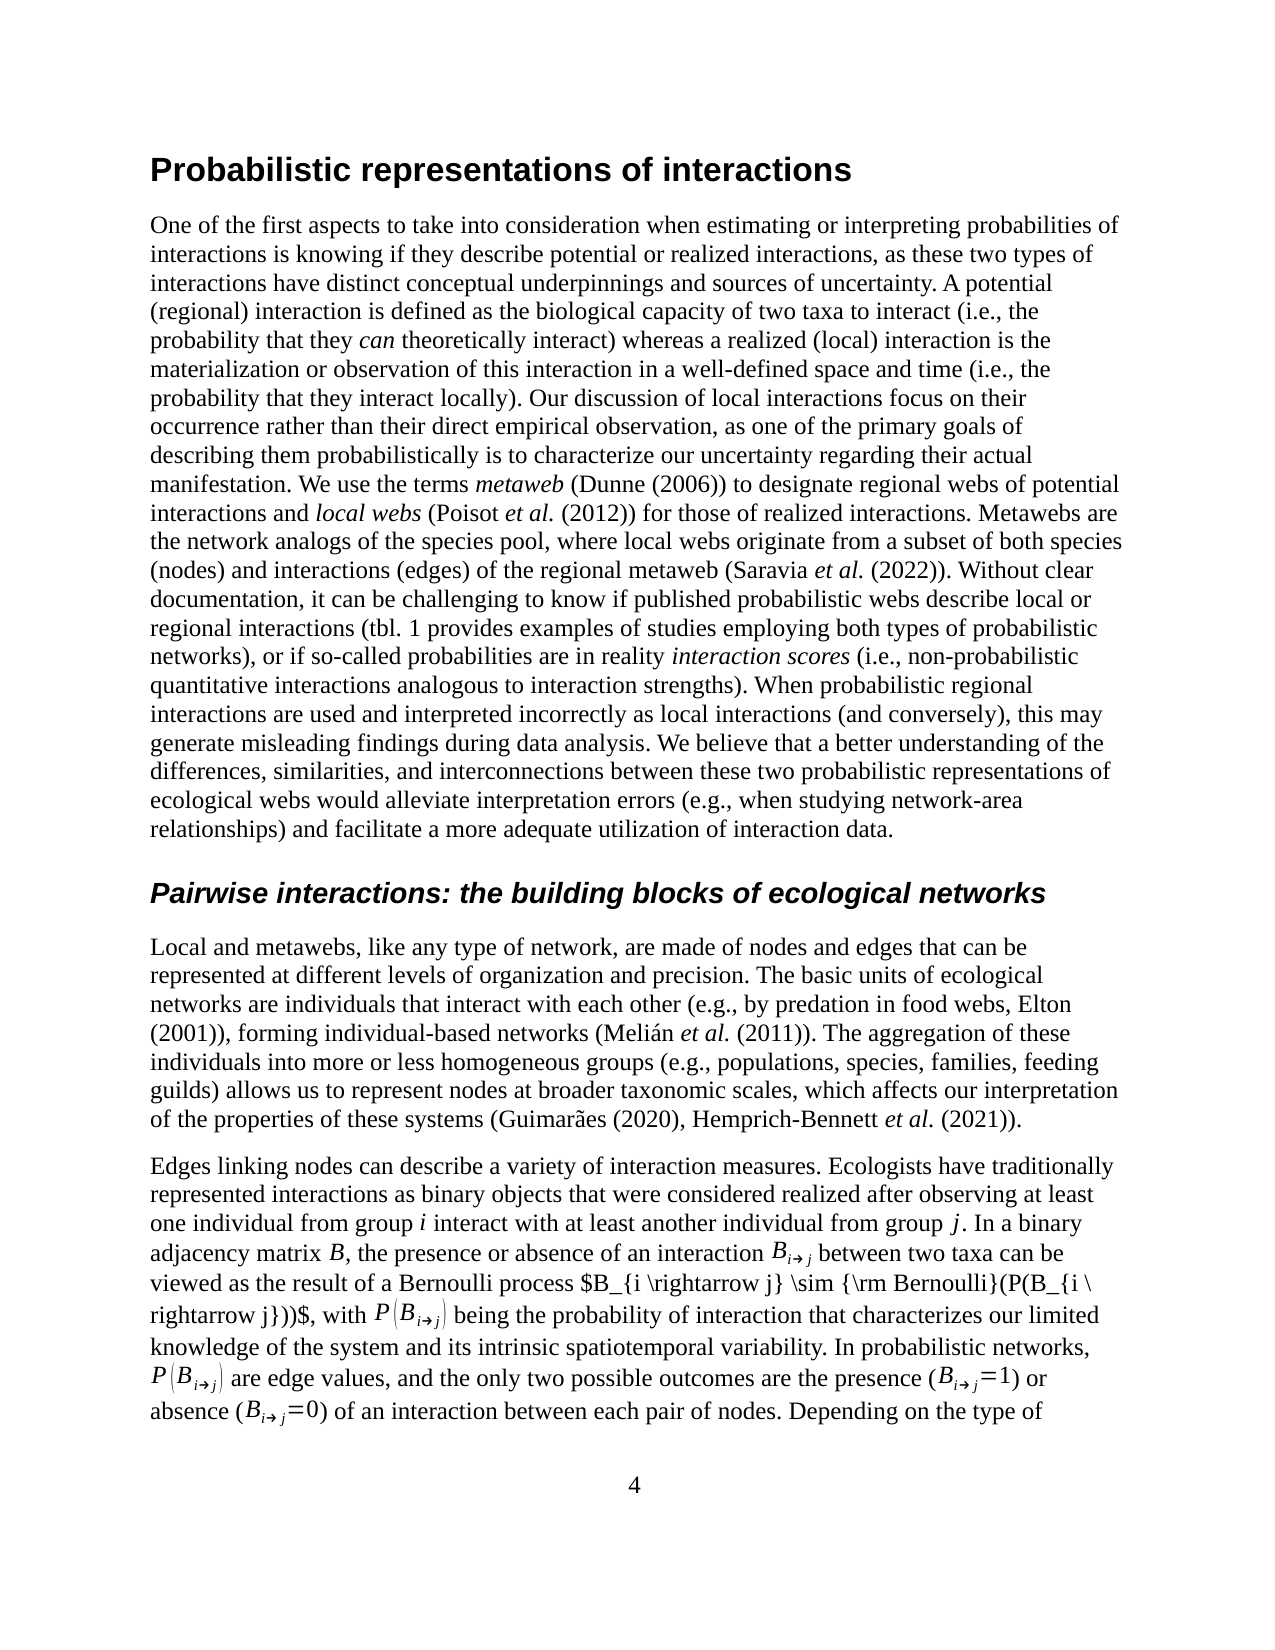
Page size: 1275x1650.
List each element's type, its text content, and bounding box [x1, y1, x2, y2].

subtitle Pairwise interactions: the building blocks of ecological networks [150, 877, 1125, 910]
text One of the first aspects to take into consideration when estimating or interpreting probabilities of interactions is knowing if they describe potential or realized interactions, as these two types of interactions have distinct conceptual underpinnings and sources of uncertainty. A potential (regional) interaction is defined as the biological capacity of two taxa to interact (i.e., the probability that they can theoretically interact) whereas a realized (local) interaction is the materialization or observation of this interaction in a well-defined space and time (i.e., the probability that they interact locally). Our discussion of local interactions focus on their occurrence rather than their direct empirical observation, as one of the primary goals of describing them probabilistically is to characterize our uncertainty regarding their actual manifestation. We use the terms metaweb (Dunne (2006)) to designate regional webs of potential interactions and local webs (Poisot et al. (2012)) for those of realized interactions. Metawebs are the network analogs of the species pool, where local webs originate from a subset of both species (nodes) and interactions (edges) of the regional metaweb (Saravia et al. (2022)). Without clear documentation, it can be challenging to know if published probabilistic webs describe local or regional interactions (tbl. 1 provides examples of studies employing both types of probabilistic networks), or if so-called probabilities are in reality interaction scores (i.e., non-probabilistic quantitative interactions analogous to interaction strengths). When probabilistic regional interactions are used and interpreted incorrectly as local interactions (and conversely), this may generate misleading findings during data analysis. We believe that a better understanding of the differences, similarities, and interconnections between these two probabilistic representations of ecological webs would alleviate interpretation errors (e.g., when studying network-area relationships) and facilitate a more adequate utilization of interaction data. [150, 210, 1125, 843]
text Local and metawebs, like any type of network, are made of nodes and edges that can be represented at different levels of organization and precision. The basic units of ecological networks are individuals that interact with each other (e.g., by predation in food webs, Elton (2001)), forming individual-based networks (Melián et al. (2011)). The aggregation of these individuals into more or less homogeneous groups (e.g., populations, species, families, feeding guilds) allows us to represent nodes at broader taxonomic scales, which affects our interpretation of the properties of these systems (Guimarães (2020), Hemprich-Bennett et al. (2021)). [150, 932, 1125, 1133]
text Edges linking nodes can describe a variety of interaction measures. Ecologists have traditionally represented interactions as binary objects that were considered realized after observing at least one individual from group interact with at least another individual from group . In a binary adjacency matrix , the presence or absence of an interaction between two taxa can be viewed as the result of a Bernoulli process $B_{i \rightarrow j} \sim {\rm Bernoulli}(P(B_{i \rightarrow j}))$, with being the probability of interaction that characterizes our limited knowledge of the system and its intrinsic spatiotemporal variability. In probabilistic networks, are edge values, and the only two possible outcomes are the presence () or absence () of an interaction between each pair of nodes. Depending on the type of probabilistic network (local or metaweb), the mathematical formulation and interpretation of stochastic parameters like can be linked to environmental and biological factors such as species relative abundance, traits, area, and time (tbl. 1), for example using logistic regression with a logit link function with continuous explanatory variables. Predicting the number of local webs in which the interaction occurs can be achieved by using a Binomial distribution, assuming a constant probability of interaction and independence between networks (trials). When considering uncertainties around the estimation of , a Beta distribution can also be used to encompass all possible probability values. In that case, a Beta-Binomial distribution can be used to predict the number of networks in which the interaction occurs. Observing an interaction between two taxa at a given location and time provides important information that can be used to update previous estimates of , informing us on the biological capacity of both taxa to interact and the environmental conditions that enabled them to interact locally. [150, 1151, 1125, 1427]
subtitle Probabilistic representations of interactions [150, 150, 1125, 189]
